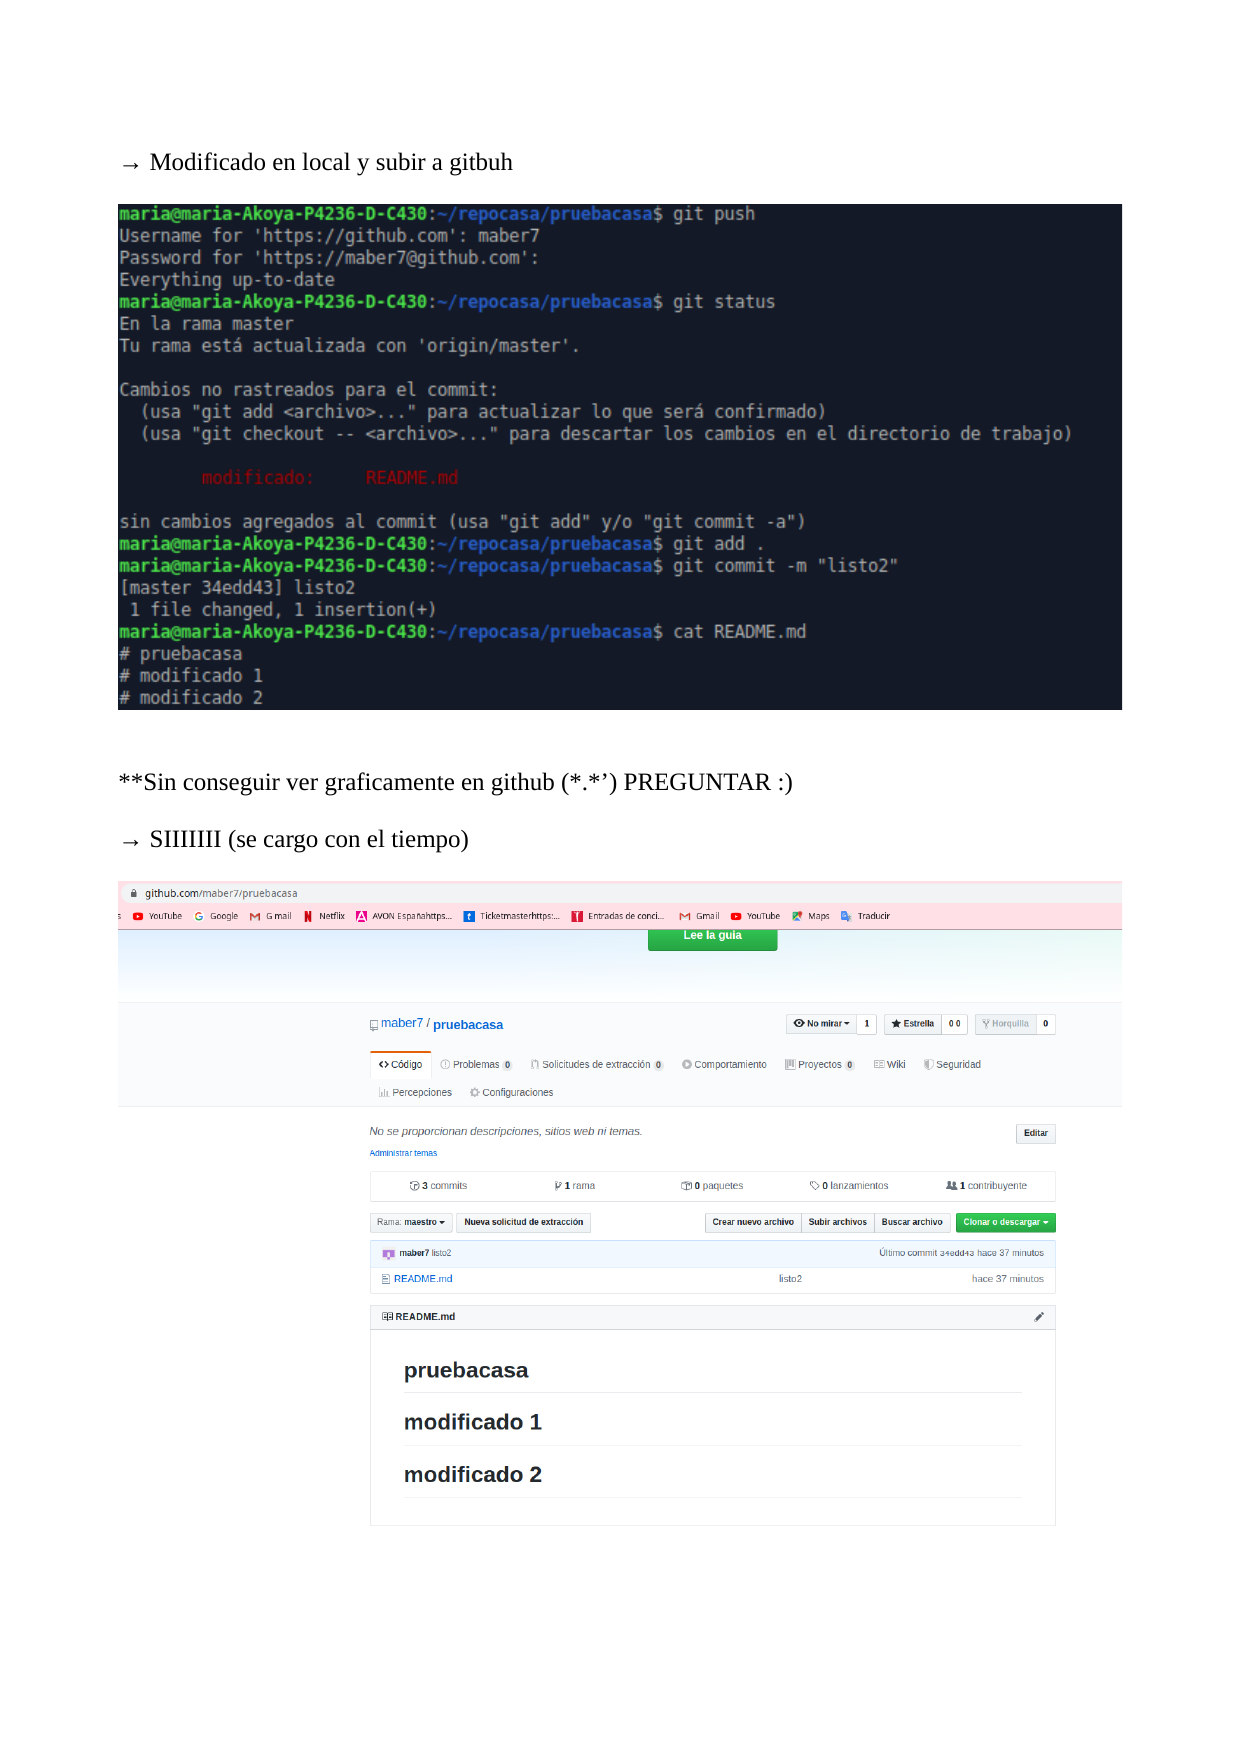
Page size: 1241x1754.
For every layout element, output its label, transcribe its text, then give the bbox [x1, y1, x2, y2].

text **Sin conseguir ver graficamente en github (*.*’) PREGUNTAR :) [118, 767, 1122, 796]
text → Modificado en local y subir a gitbuh [118, 147, 1122, 176]
picture [118, 204, 1123, 710]
text → SIIIIIII (se cargo con el tiempo) [118, 824, 1122, 853]
picture [118, 881, 1123, 1542]
